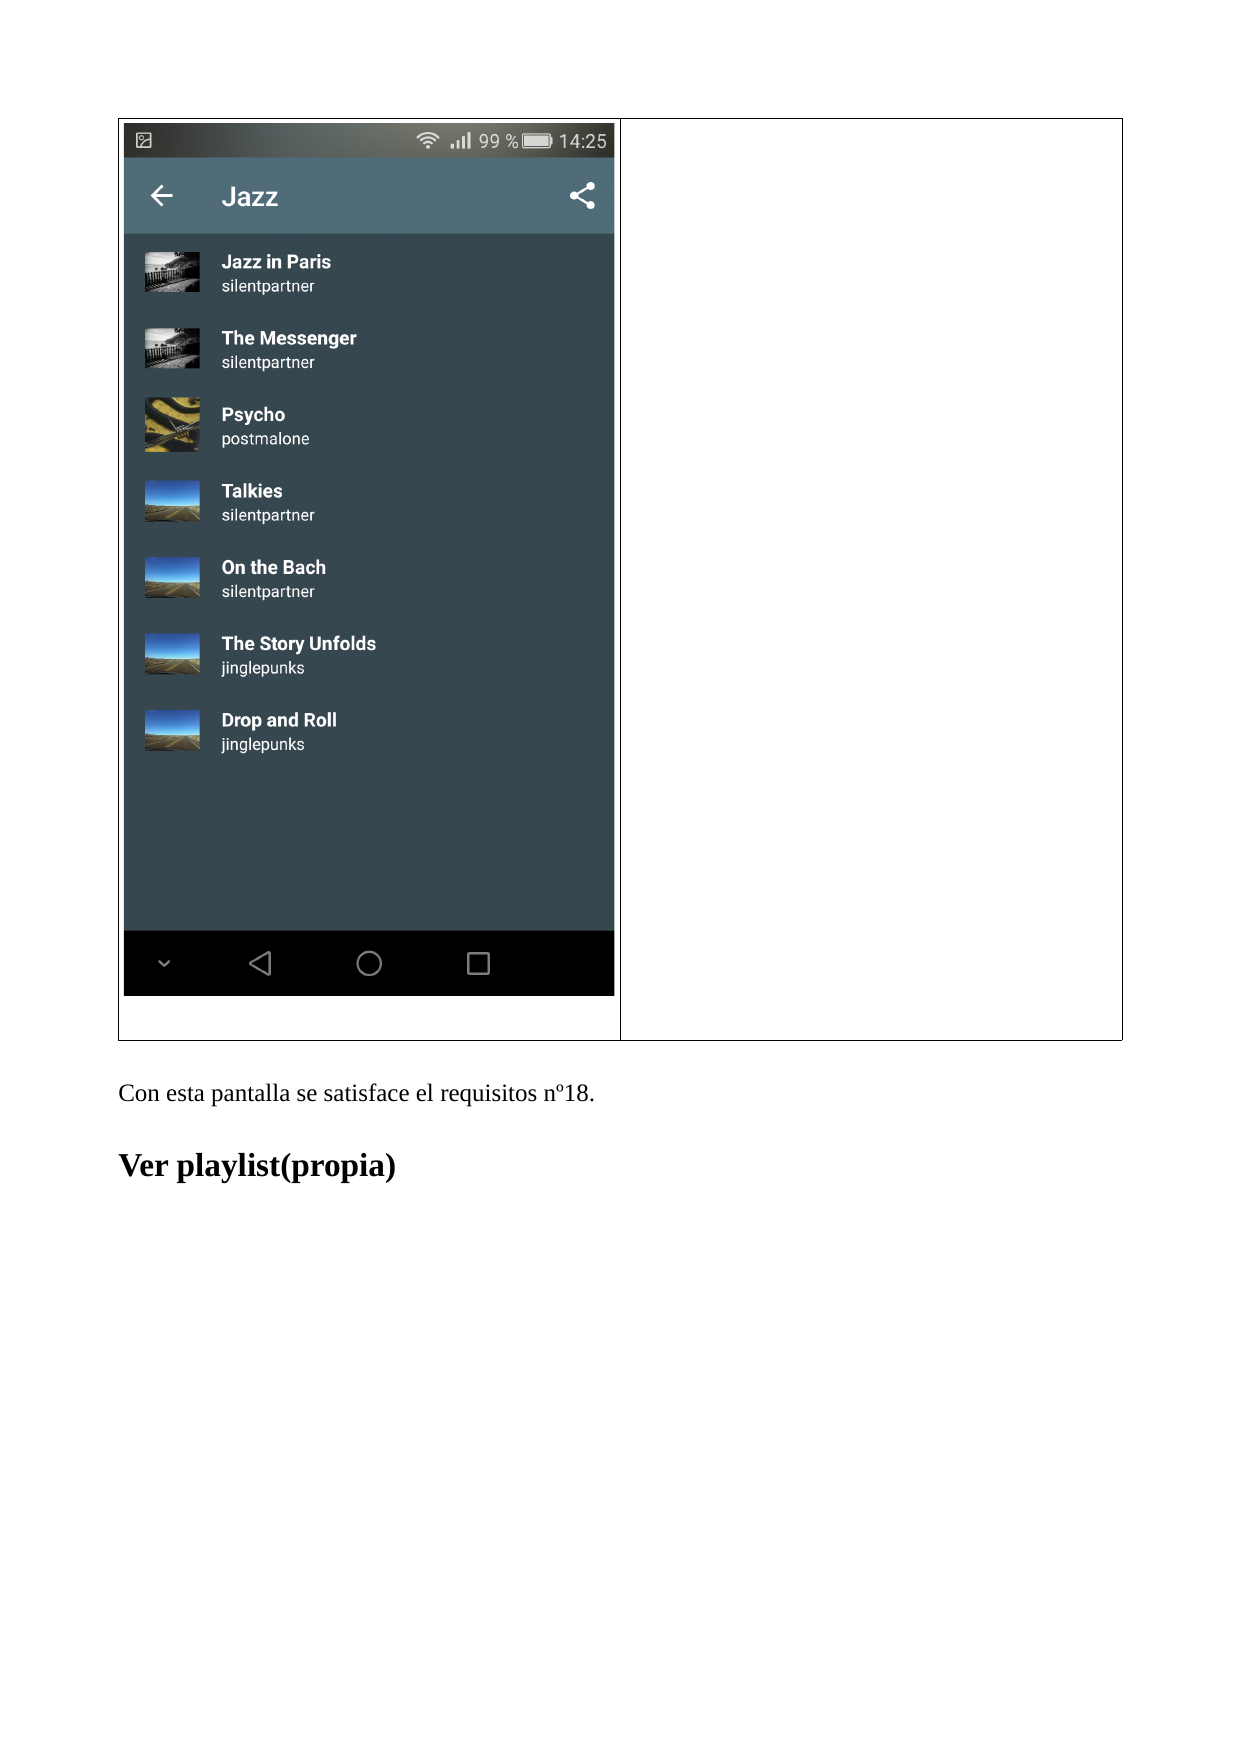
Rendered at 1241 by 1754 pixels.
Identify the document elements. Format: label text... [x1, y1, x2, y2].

table_cell [621, 119, 1122, 1040]
text Con esta pantalla se satisface el requisitos nº18. [118, 1078, 1122, 1107]
picture [123, 123, 615, 996]
text Ver playlist(propia) [118, 1146, 1122, 1184]
table_cell [119, 119, 620, 1040]
